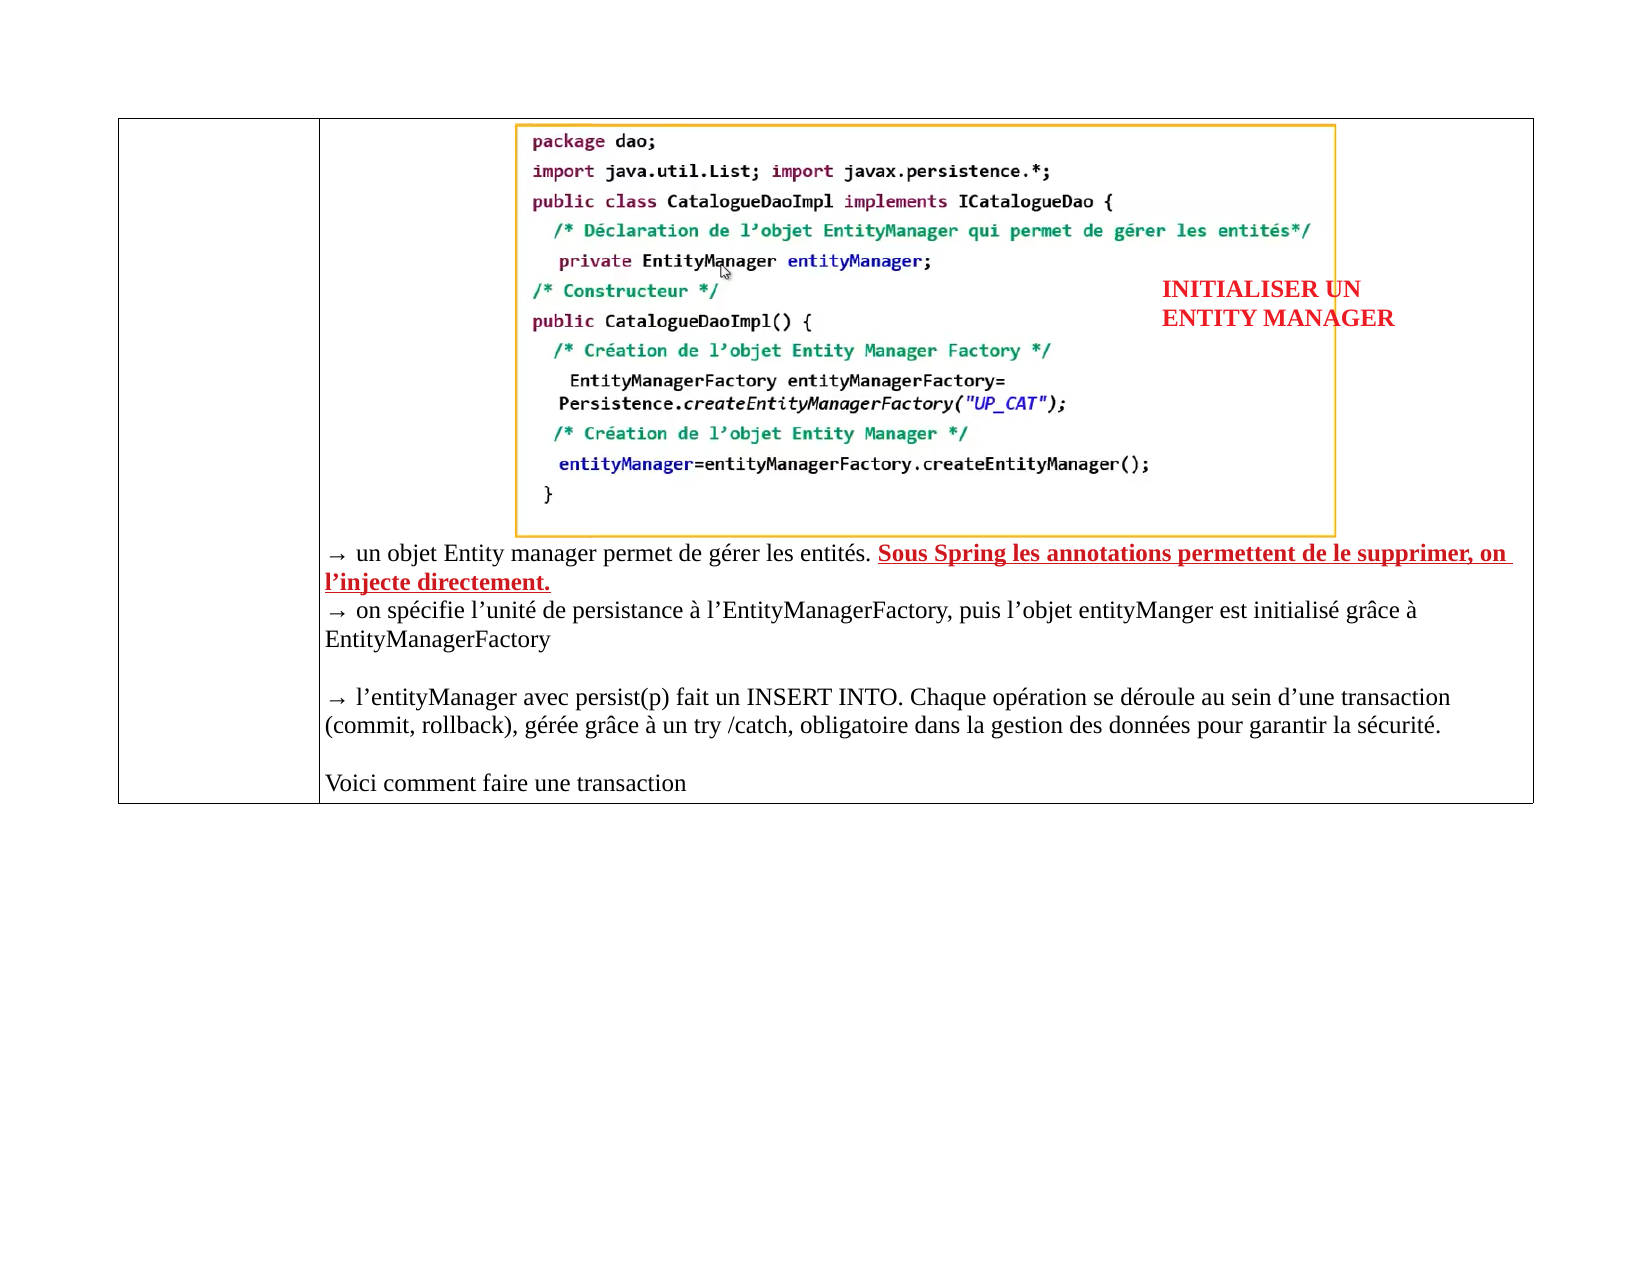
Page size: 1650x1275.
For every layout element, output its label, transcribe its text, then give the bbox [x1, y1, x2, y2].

table_cell [119, 119, 319, 802]
picture [514, 123, 1337, 538]
table_cell Mapping objet relationnel → un objet Entity manager permet de gérer les entités. Sous Spring les annotations permettent de le supprimer, on l’injecte directement. → on spécifie l’unité de persistance à l’EntityManagerFactory, puis l’objet entityManger est initialisé grâce à EntityManagerFactory → l’entityManager avec persist(p) fait un INSERT INTO. Chaque opération se déroule au sein d’une transaction (commit, rollback), gérée grâce à un try /catch, obligatoire dans la gestion des données pour garantir la sécurité. Voici comment faire une transaction → avec spring le code technique ne sera plus rédigé (plomberie technique fournie) → sera utilisé uniquement entityManager.persist() Consulter la liste des produits (avec utilisation de l’entity manager) p permet de selectionner tous les champs de l’entité Produit p p ici c’est l’alias, j’aurais pu l’appeler c. si l’on veut cibler un attribut particulier de l’entité Produit on fait p.attribut désiré → une fois la requête effectuée, on récupère la liste avec query.getResultList(); la requete de createQuery est du HQL (Hibernate Query Langage) ou est spécifié uniquement les classes, jamais les tables on ne manipule pas les tables , mais les classes et les relations entre les classes 1 SGBD = 1 dialecte SQL HQL nommé aussi JPAQL → traduction universelle → Dialectes SQL des différents SGBD selon le SGBD utilisé Sélectionner les produit dont la désignation contient un mot clé :x → chaine de caractère recherchée, c’est le paramètre :x → x setParameter → mc = la chaine de caractère passée en paramètre Sélectionner un tuple de la base de donnée par son id = sélectionner un produit Mettre à jour un produit Supprimer un produit [320, 119, 1533, 802]
